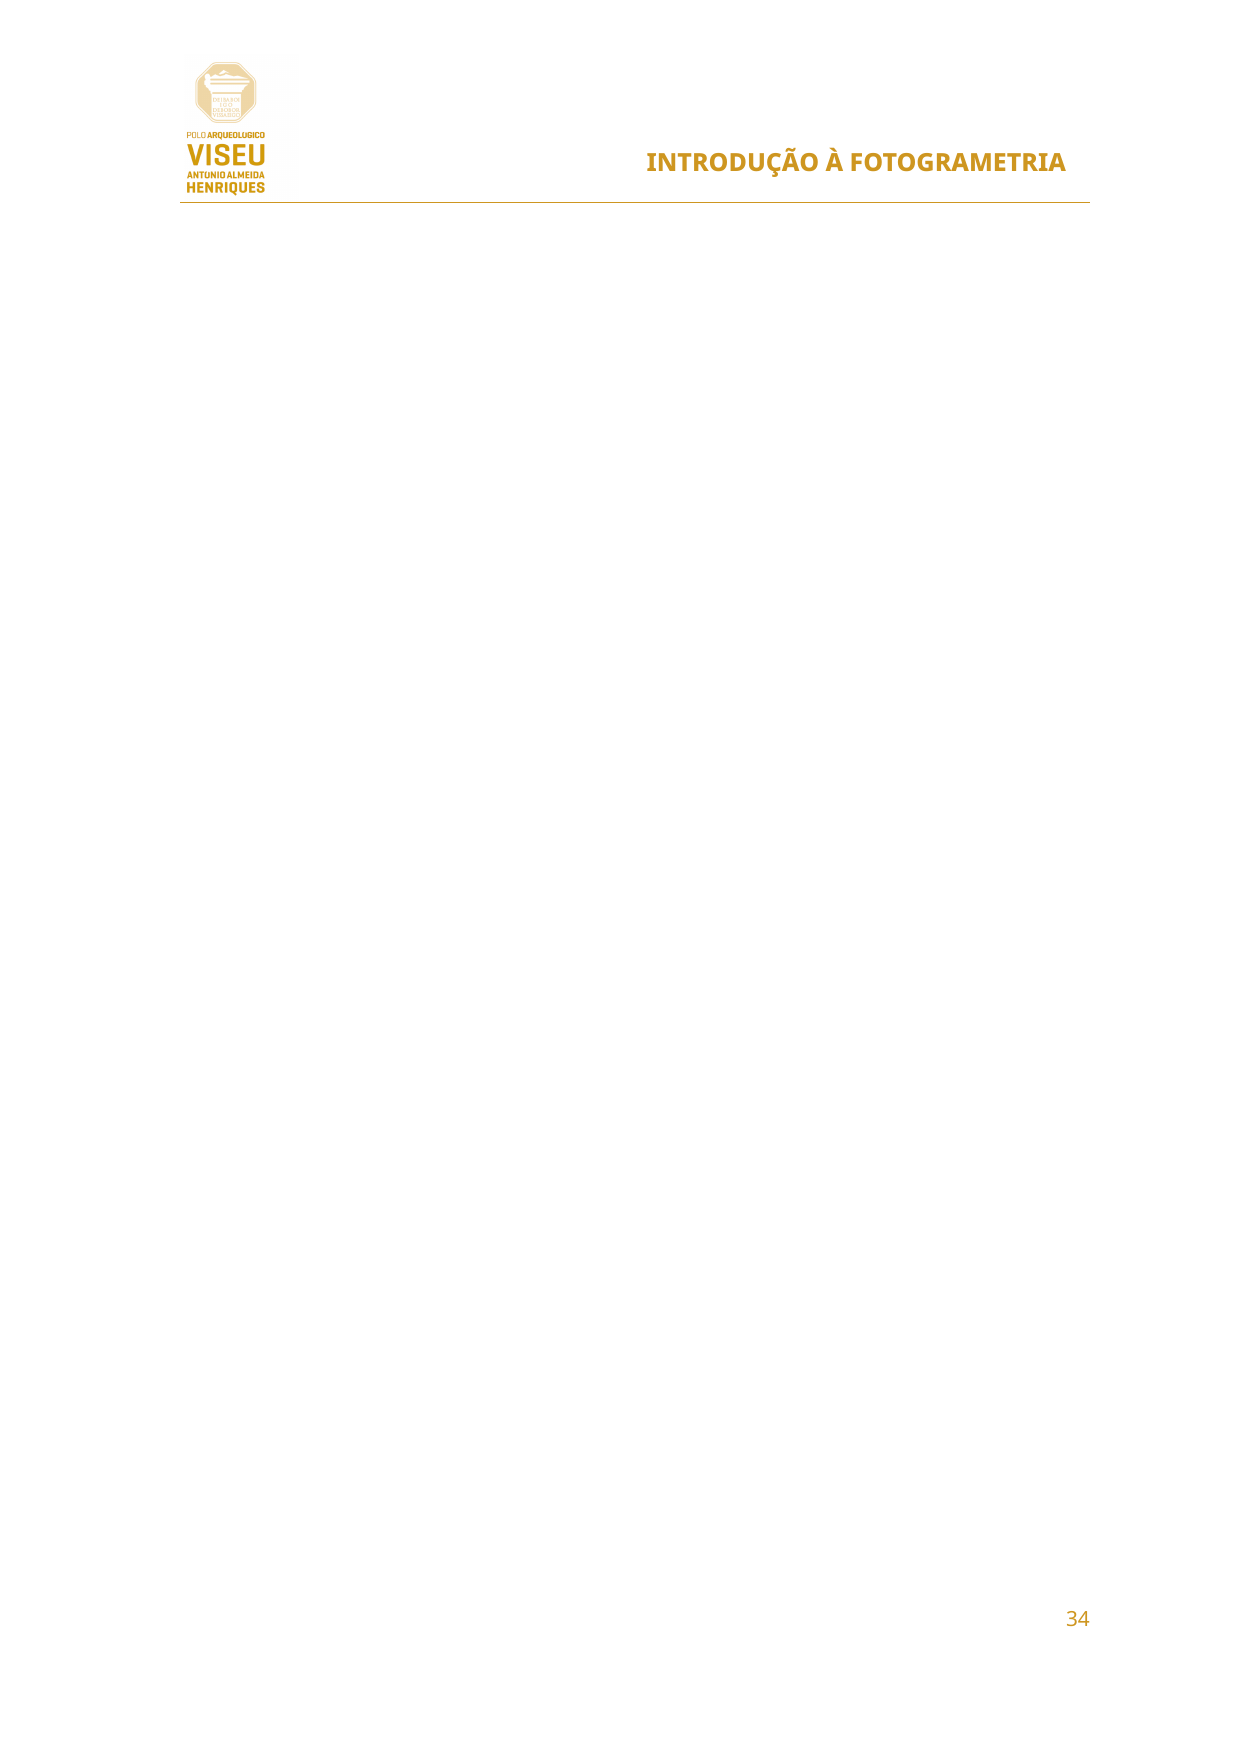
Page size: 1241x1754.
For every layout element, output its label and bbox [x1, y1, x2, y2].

picture [184, 54, 300, 202]
